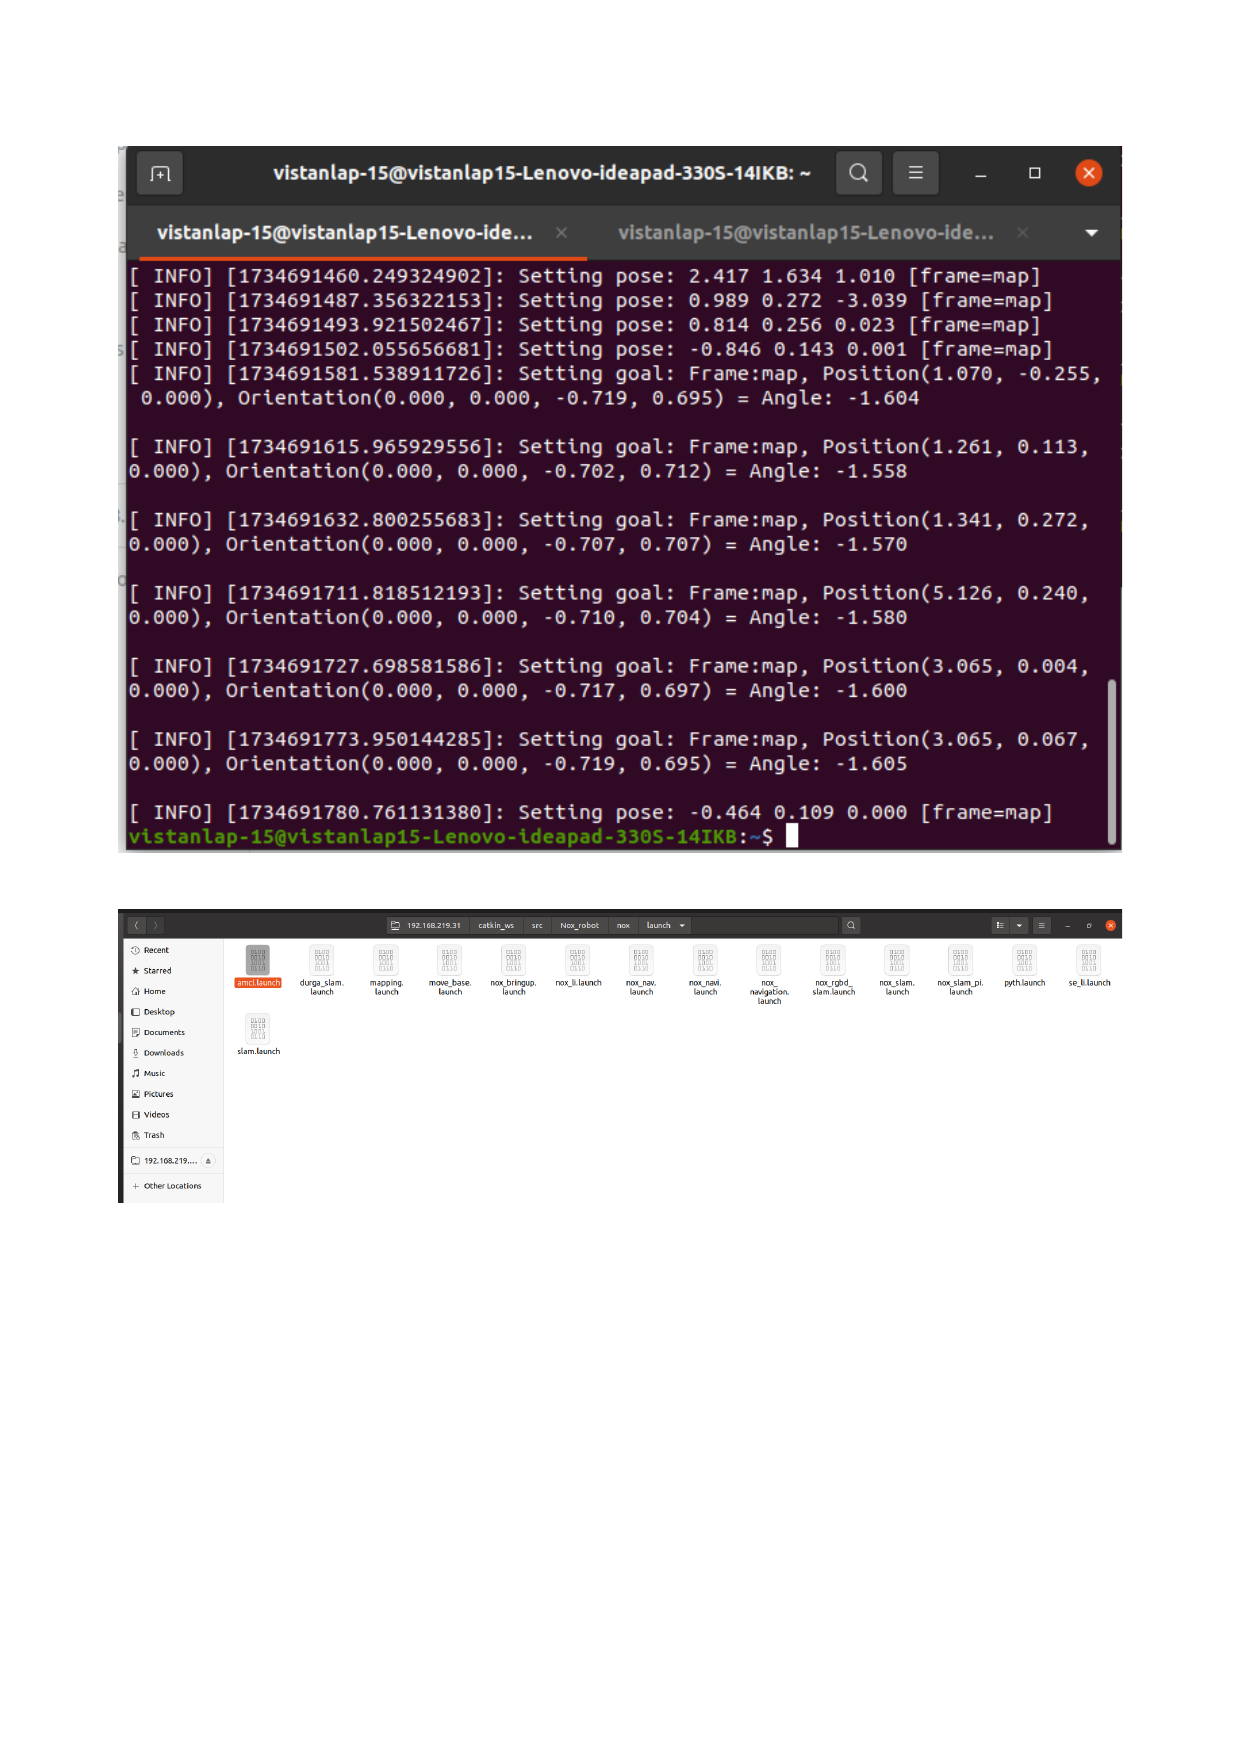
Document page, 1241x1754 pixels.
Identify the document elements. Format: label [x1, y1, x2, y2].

picture [118, 146, 1123, 853]
picture [118, 909, 1123, 1203]
